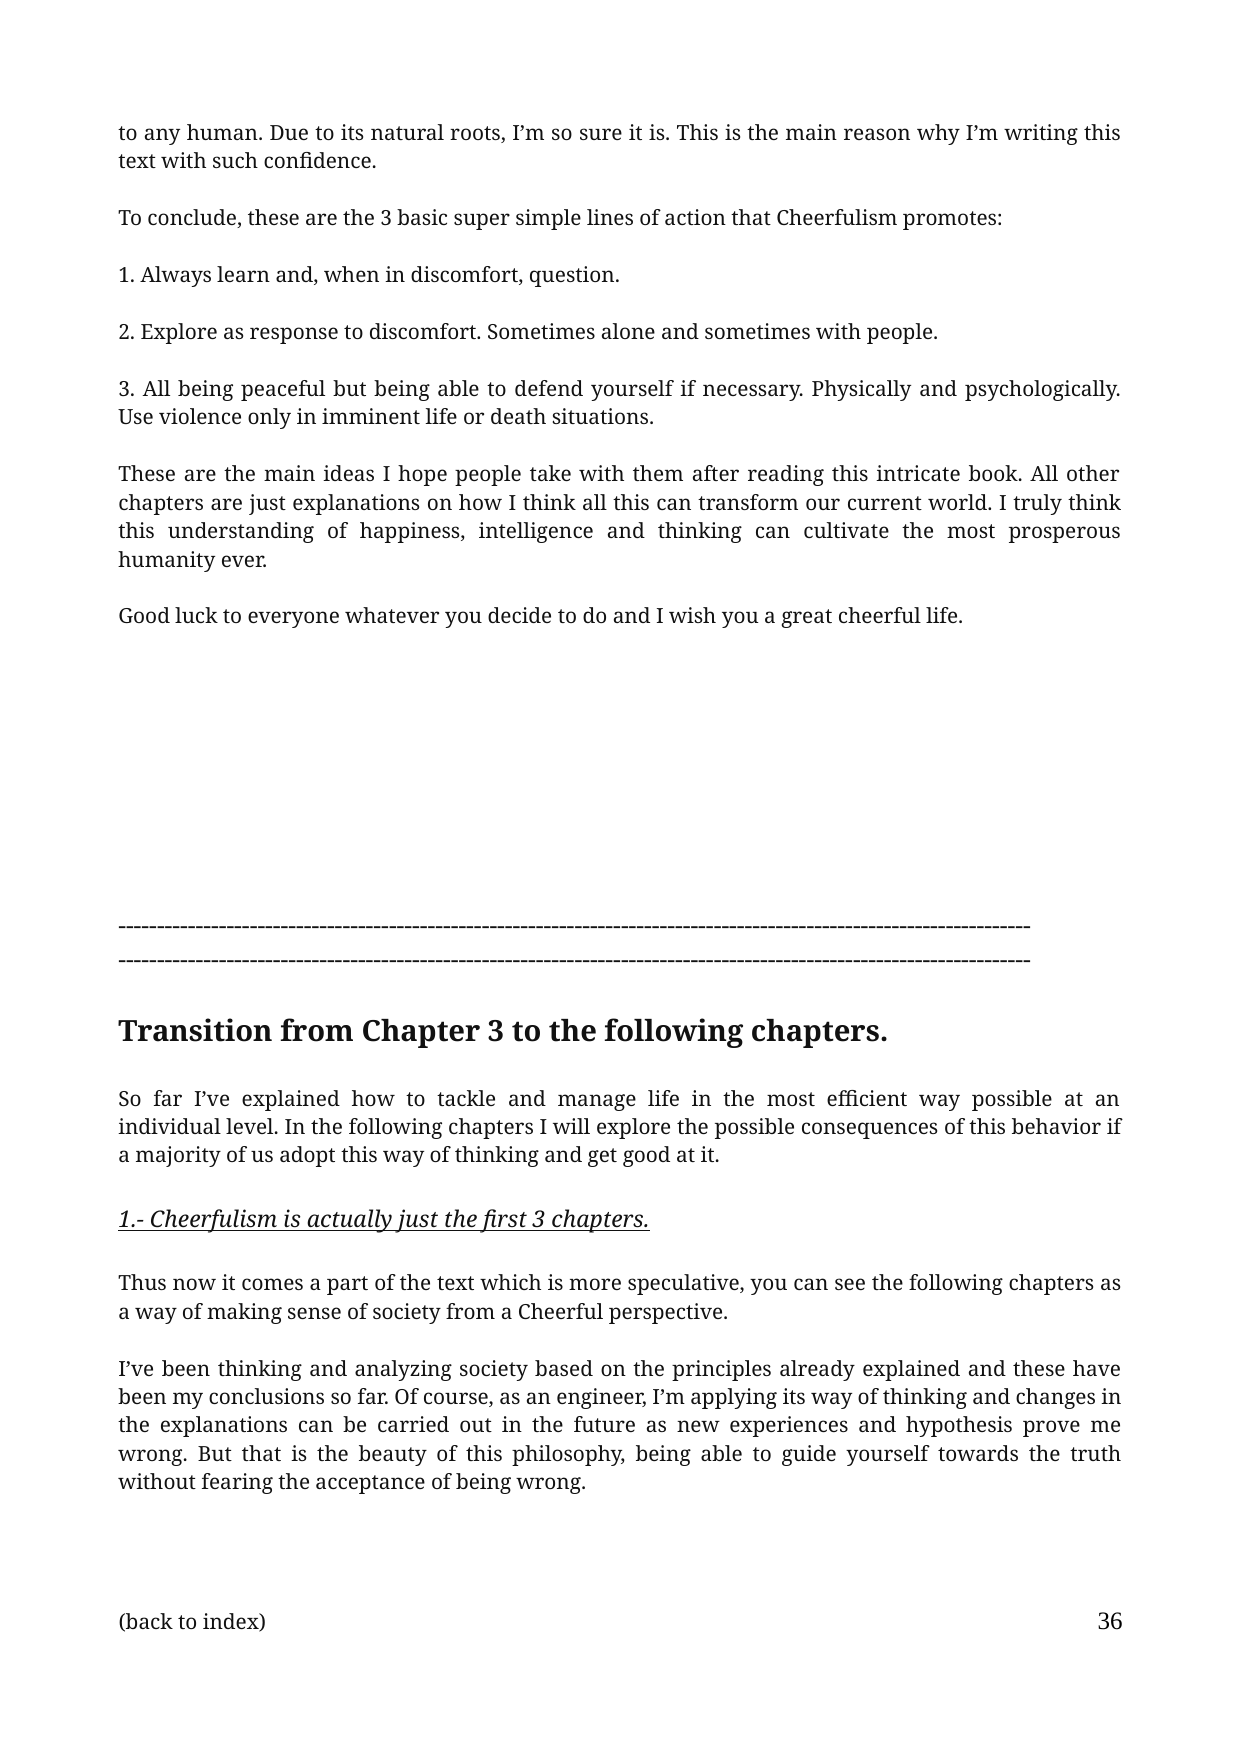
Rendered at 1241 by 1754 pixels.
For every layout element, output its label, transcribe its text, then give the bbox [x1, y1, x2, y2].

text Transition from Chapter 3 to the following chapters. [118, 1010, 1122, 1050]
text 1.- Cheerfulism is actually just the first 3 chapters. [118, 1203, 1122, 1234]
text 3. All being peaceful but being able to defend yourself if necessary. Physically and psychologically. Use violence only in imminent life or death situations. [118, 374, 1122, 431]
text I’ve been thinking and analyzing society based on the principles already explained and these have been my conclusions so far. Of course, as an engineer, I’m applying its way of thinking and changes in the explanations can be carried out in the future as new experiences and hypothesis prove me wrong. But that is the beauty of this philosophy, being able to guide yourself towards the truth without fearing the acceptance of being wrong. [118, 1354, 1122, 1496]
text ---------------------------------------------------------------------------------------------------------------------- [118, 942, 1122, 976]
text 1. Always learn and, when in discomfort, question. [118, 260, 1122, 289]
text These are the main ideas I hope people take with them after reading this intricate book. All other chapters are just explanations on how I think all this can transform our current world. I truly think this understanding of happiness, intelligence and thinking can cultivate the most prosperous humanity ever. [118, 459, 1122, 573]
text 2. Explore as response to discomfort. Sometimes alone and sometimes with people. [118, 317, 1122, 346]
text To conclude, these are the 3 basic super simple lines of action that Cheerfulism promotes: [118, 203, 1122, 232]
text So far I’ve explained how to tackle and manage life in the most efficient way possible at an individual level. In the following chapters I will explore the possible consequences of this behavior if a majority of us adopt this way of thinking and get good at it. [118, 1084, 1122, 1169]
text ---------------------------------------------------------------------------------------------------------------------- [118, 908, 1122, 942]
text to any human. Due to its natural roots, I’m so sure it is. This is the main reason why I’m writing this text with such confidence. [118, 118, 1122, 175]
text Good luck to everyone whatever you decide to do and I wish you a great cheerful life. [118, 602, 1122, 630]
text Thus now it comes a part of the text which is more speculative, you can see the following chapters as a way of making sense of society from a Cheerful perspective. [118, 1268, 1122, 1325]
